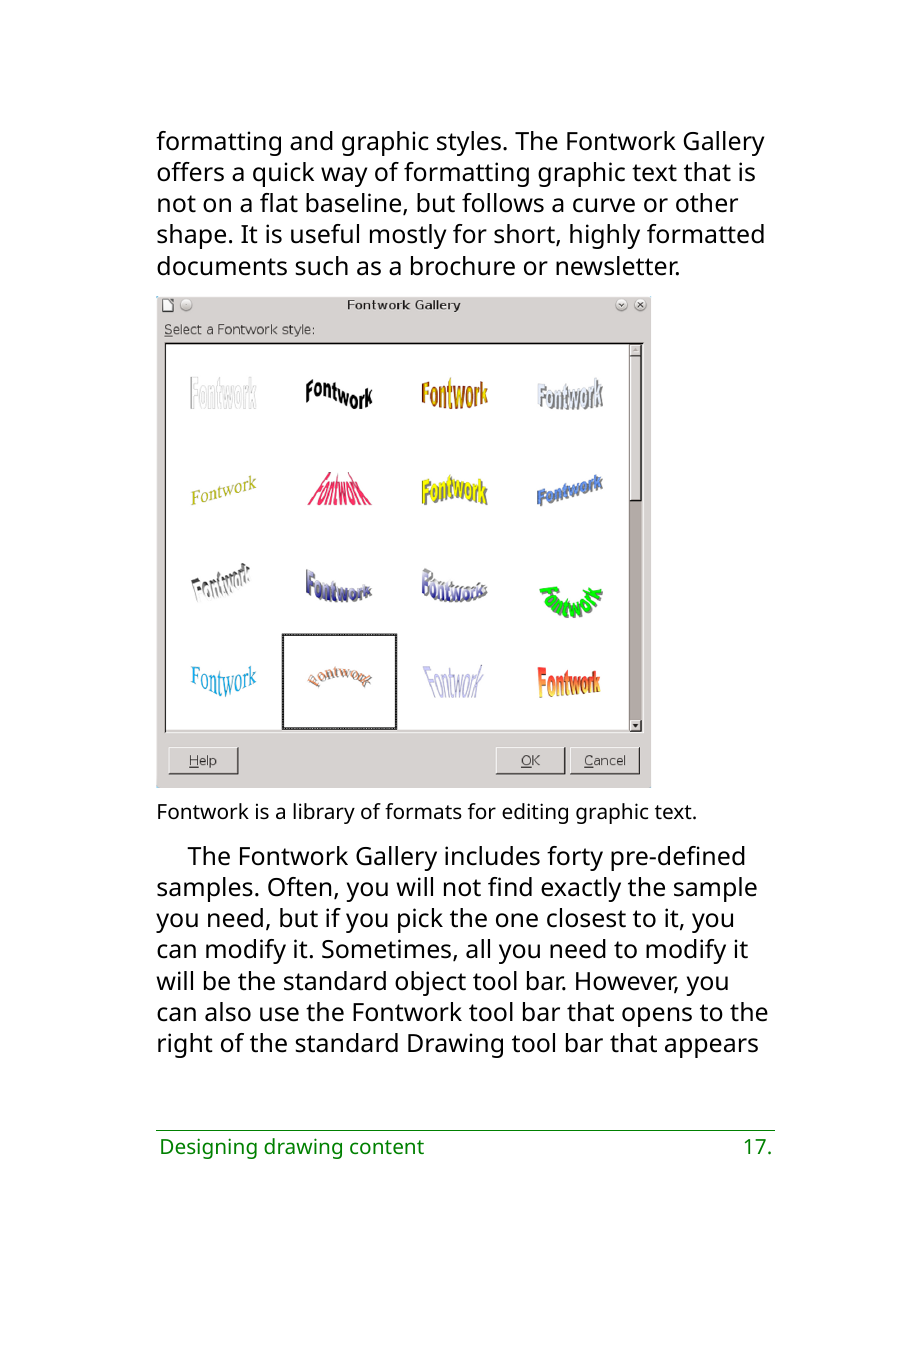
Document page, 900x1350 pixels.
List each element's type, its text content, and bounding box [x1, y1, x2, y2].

text formatting and graphic styles. The Fontwork Gallery offers a quick way of formatting graphic text that is not on a flat baseline, but follows a curve or other shape. It is useful mostly for short, highly formatted documents such as a brochure or newsletter. [156, 125, 775, 281]
table_header [652, 297, 775, 787]
text The Fontwork Gallery includes forty pre-defined samples. Often, you will not find exactly the sample you need, but if you pick the one closest to it, you can modify it. Sometimes, all you need to modify it will be the standard object tool bar. However, you can also use the Fontwork tool bar that opens to the right of the standard Drawing tool bar that appears [156, 840, 775, 1059]
table_cell Fontwork is a library of formats for editing graphic text. [156, 790, 775, 824]
picture [156, 296, 652, 788]
